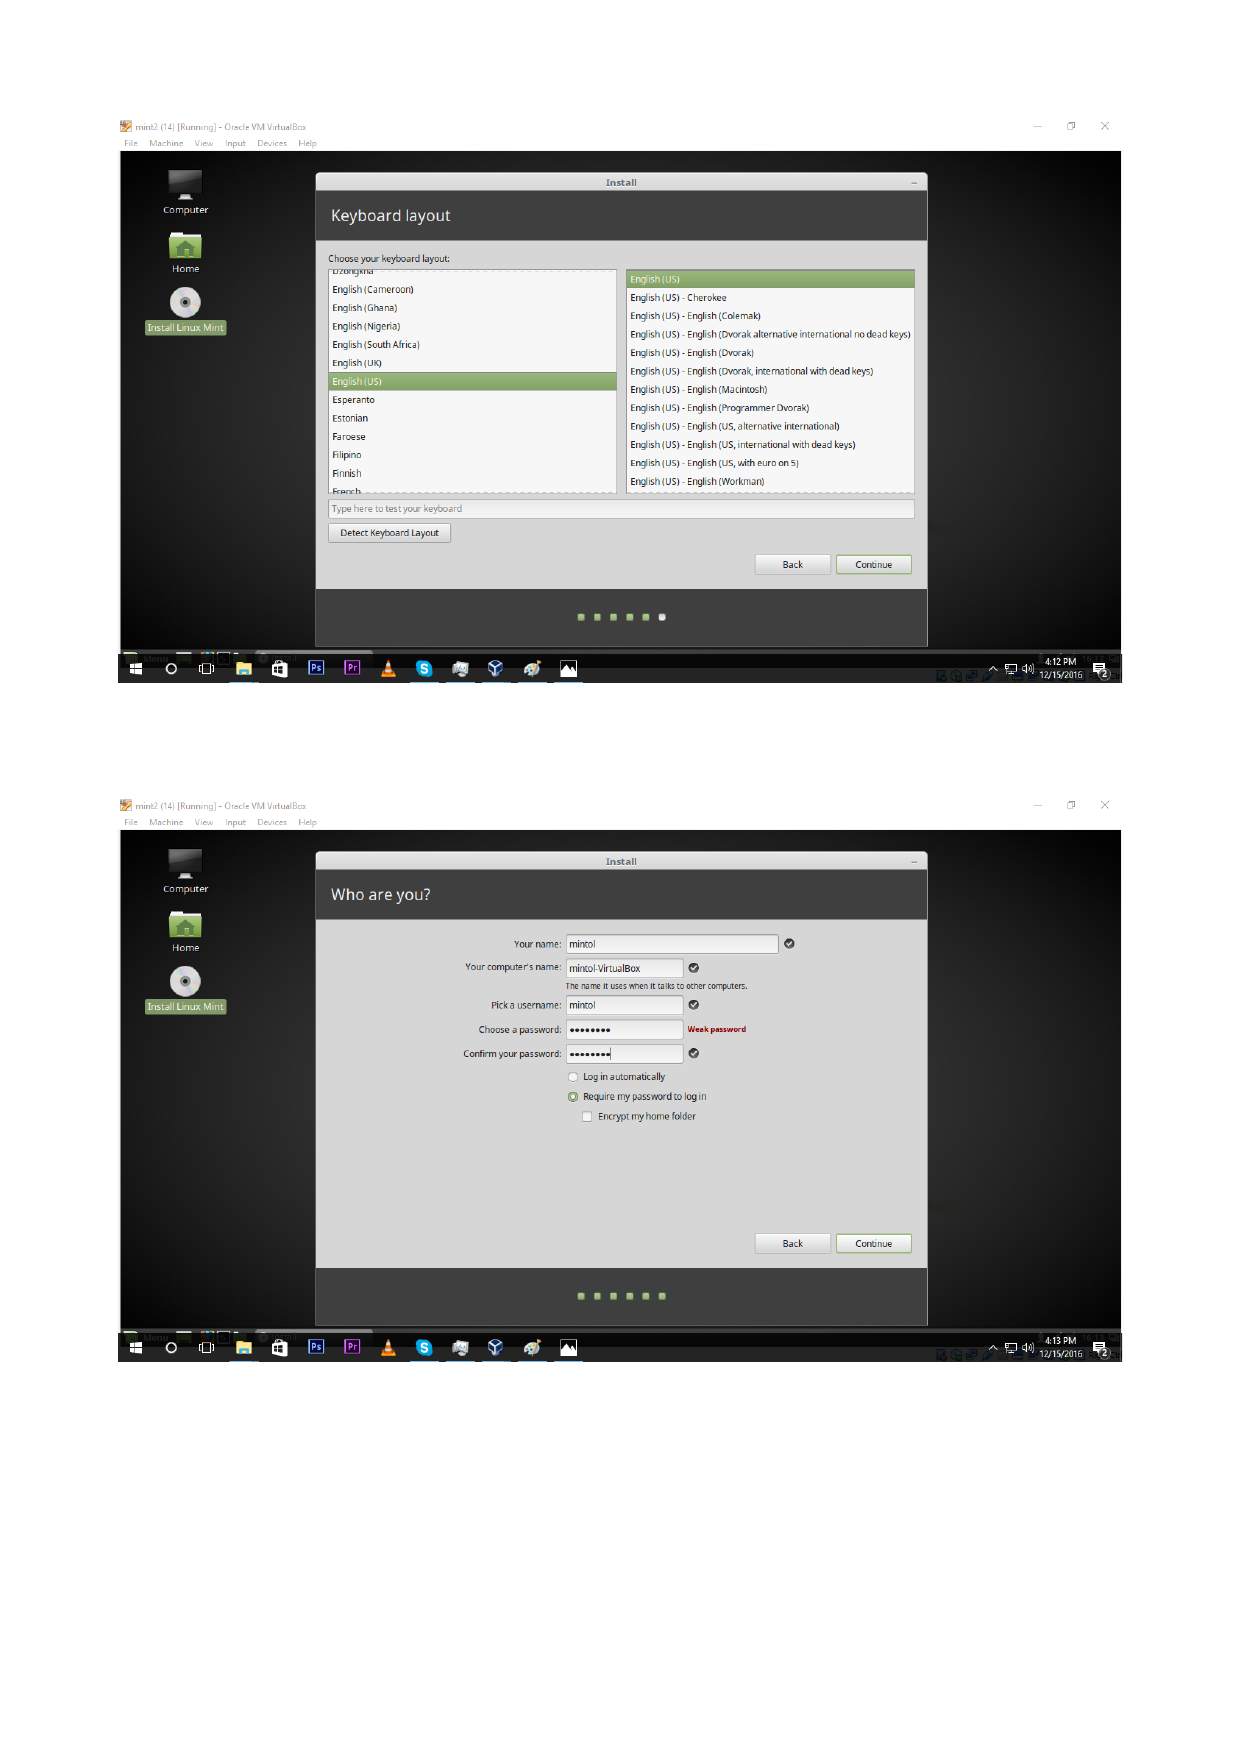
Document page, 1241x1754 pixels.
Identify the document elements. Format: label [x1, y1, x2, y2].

picture [118, 118, 1123, 683]
picture [118, 797, 1123, 1362]
